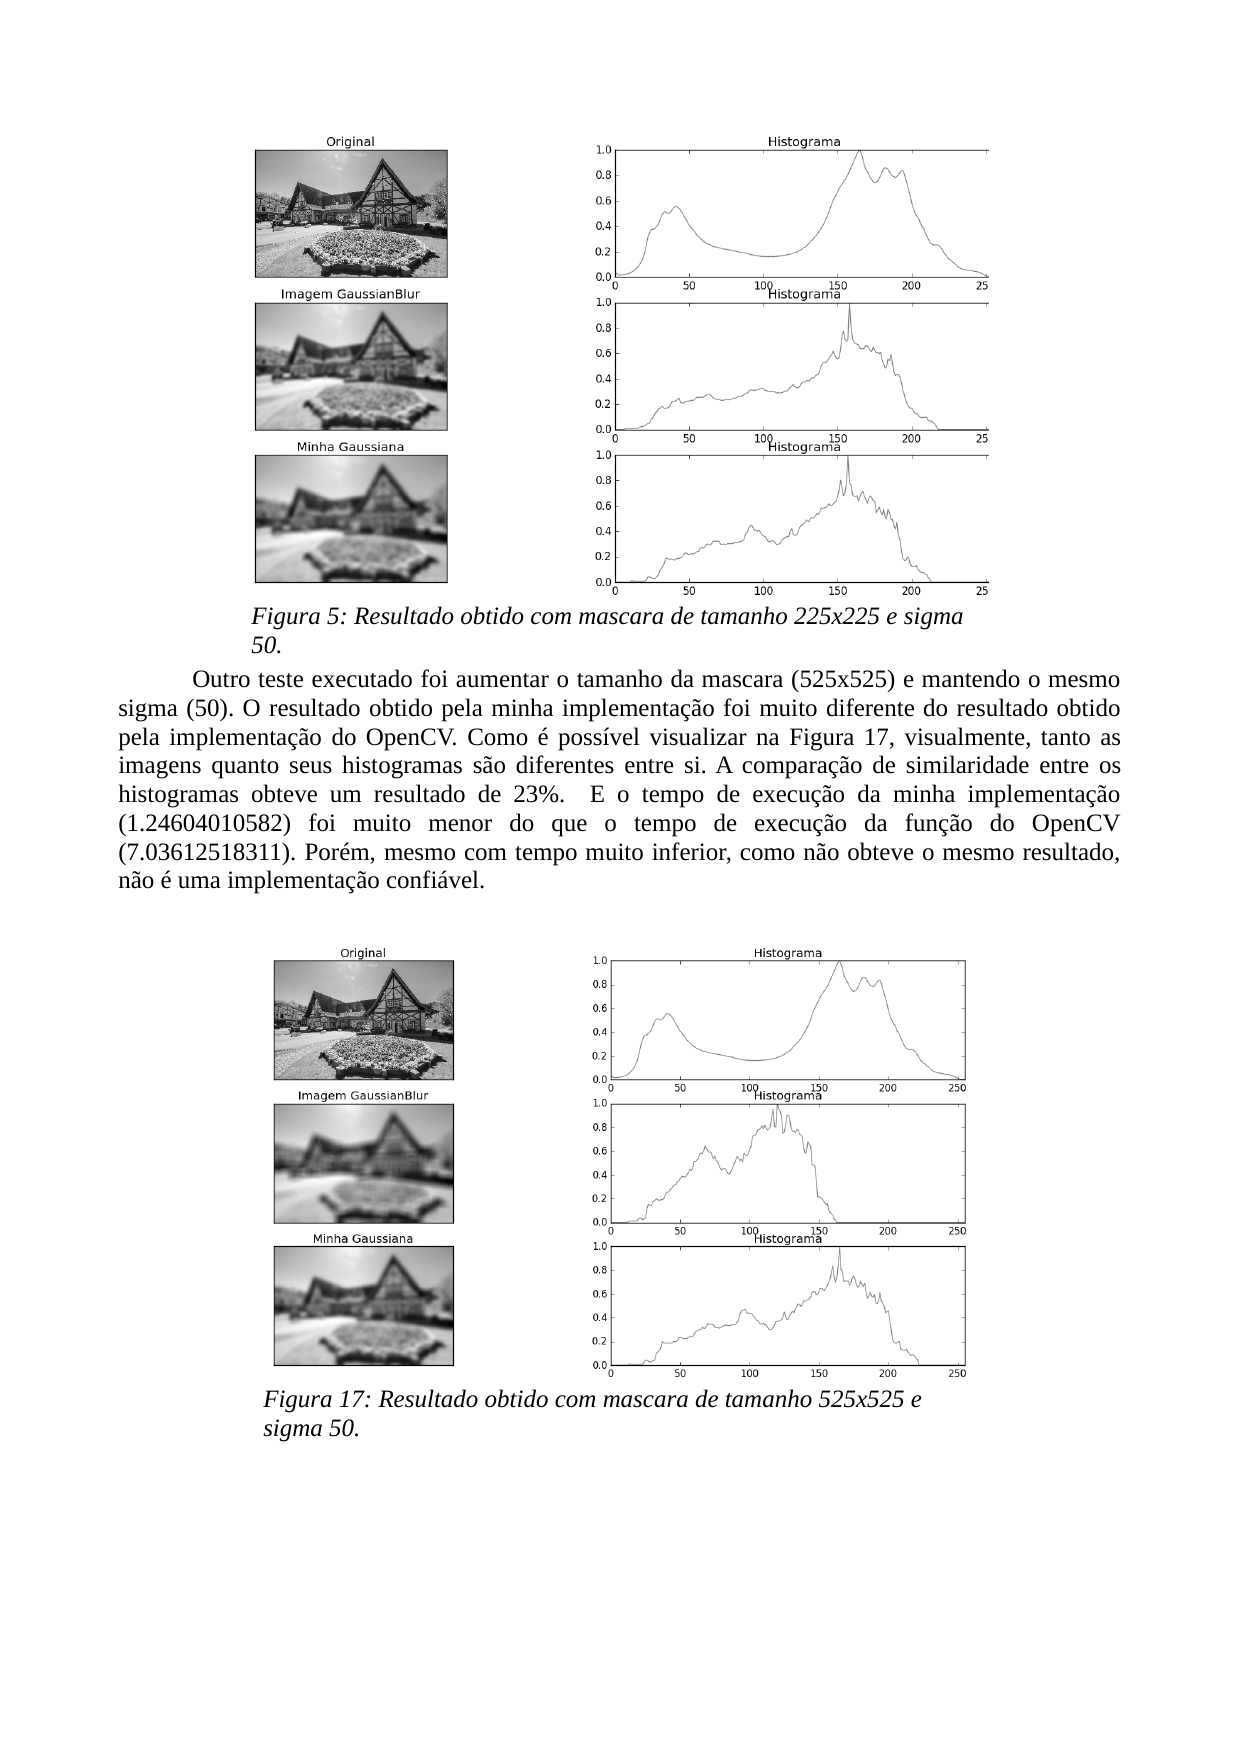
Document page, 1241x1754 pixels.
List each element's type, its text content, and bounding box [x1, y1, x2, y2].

text Outro teste executado foi aumentar o tamanho da mascara (525x525) e mantendo o mesmo sigma (50). O resultado obtido pela minha implementação foi muito diferente do resultado obtido pela implementação do OpenCV. Como é possível visualizar na Figura 17, visualmente, tanto as imagens quanto seus histogramas são diferentes entre si. A comparação de similaridade entre os histogramas obteve um resultado de 23%. E o tempo de execução da minha implementação (1.24604010582) foi muito menor do que o tempo de execução da função do OpenCV (7.03612518311). Porém, mesmo com tempo muito inferior, como não obteve o mesmo resultado, não é uma implementação confiável. [118, 664, 1122, 894]
text Figura 17: Resultado obtido com mascara de tamanho 525x525 e sigma 50. [263, 1385, 977, 1442]
picture [251, 130, 989, 602]
text Figura 5: Resultado obtido com mascara de tamanho 225x225 e sigma 50. [251, 602, 989, 659]
picture [263, 935, 978, 1385]
